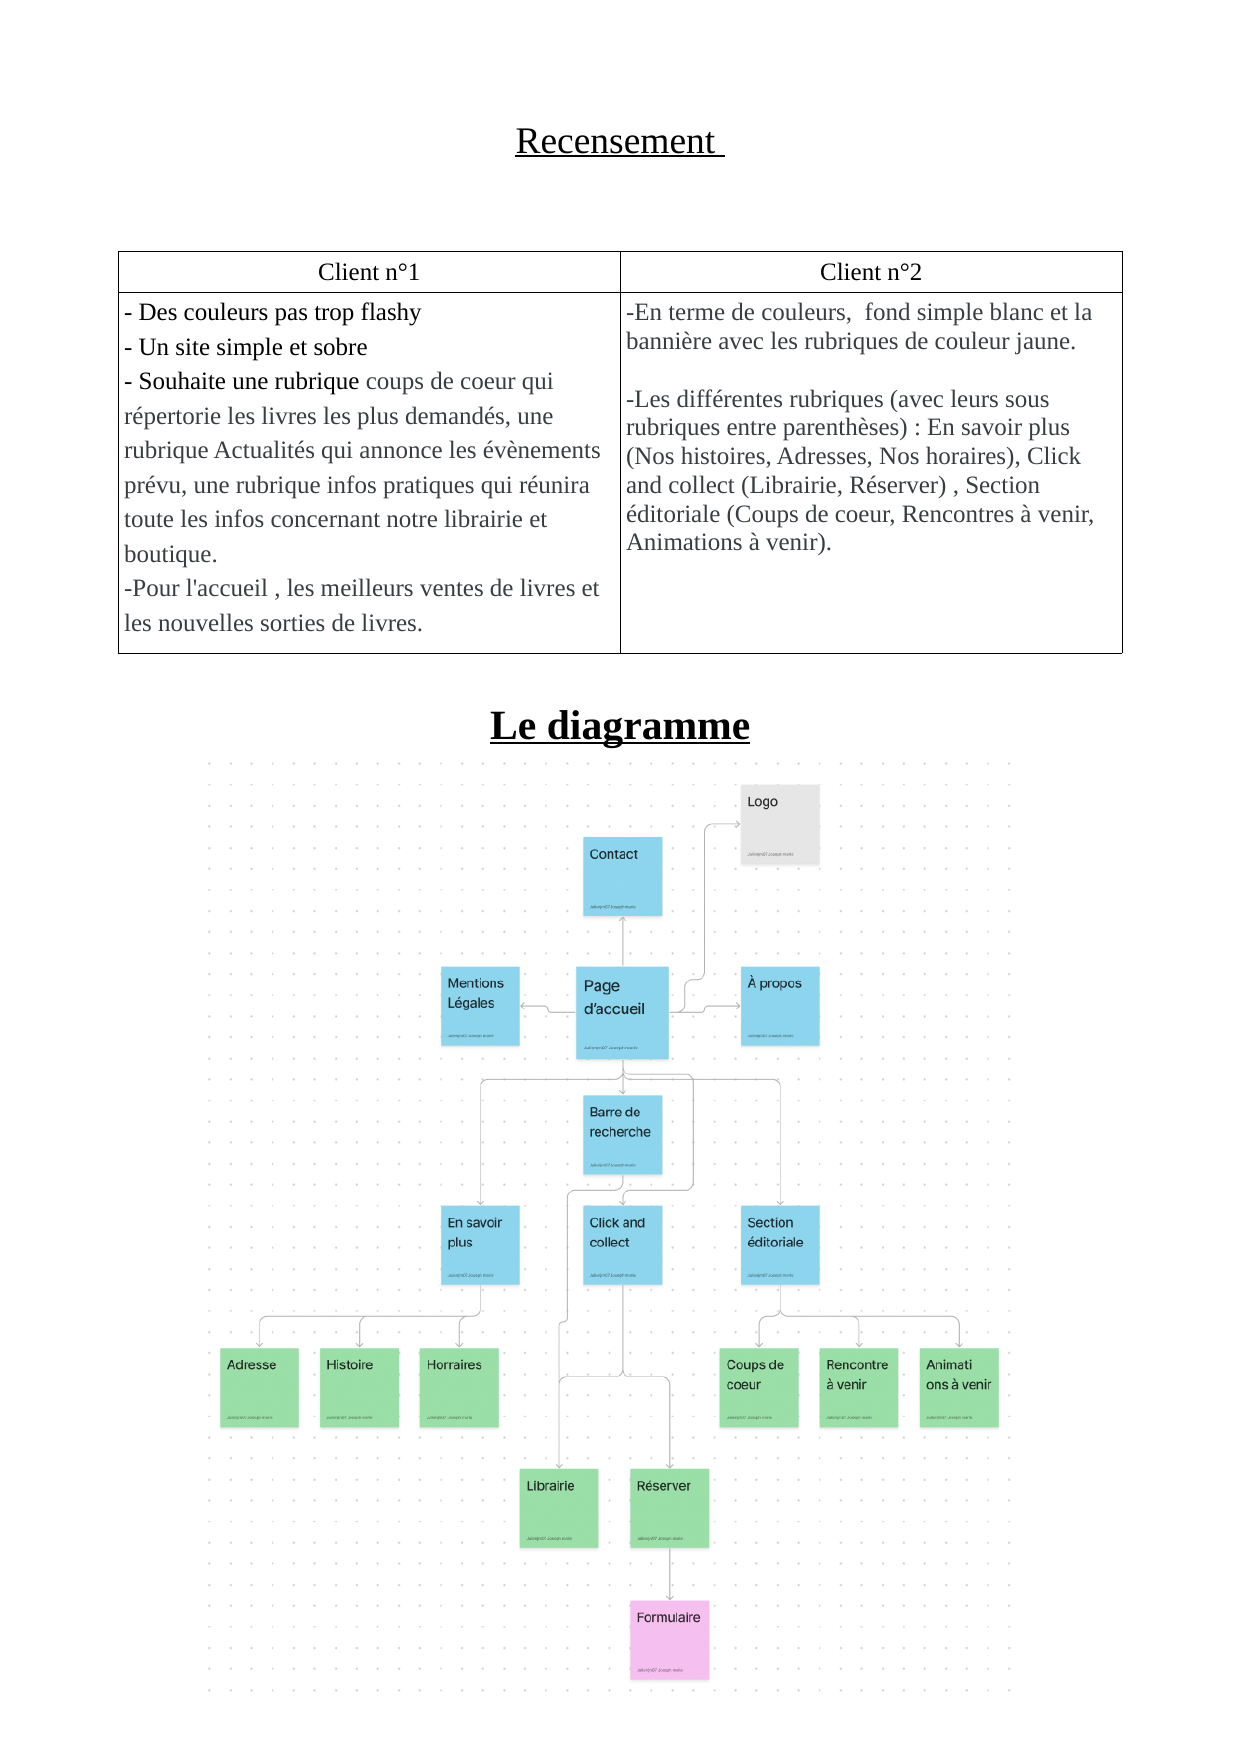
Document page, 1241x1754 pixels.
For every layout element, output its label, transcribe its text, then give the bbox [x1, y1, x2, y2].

table_cell - Des couleurs pas trop flashy - Un site simple et sobre - Souhaite une rubrique coups de coeur qui répertorie les livres les plus demandés, une rubrique Actualités qui annonce les évènements prévu, une rubrique infos pratiques qui réunira toute les infos concernant notre librairie et boutique. -Pour l'accueil , les meilleurs ventes de livres et les nouvelles sorties de livres. [119, 293, 620, 653]
table_header Client n°1 [119, 252, 620, 292]
table_cell -En terme de couleurs, fond simple blanc et la bannière avec les rubriques de couleur jaune. -Les différentes rubriques (avec leurs sous rubriques entre parenthèses) : En savoir plus (Nos histoires, Adresses, Nos horaires), Click and collect (Librairie, Réserver) , Section éditoriale (Coups de coeur, Rencontres à venir, Animations à venir). [621, 293, 1122, 653]
text Recensement [118, 118, 1122, 240]
table_header Client n°2 [621, 252, 1122, 292]
picture [194, 759, 1028, 1706]
text Le diagramme [118, 701, 1122, 748]
